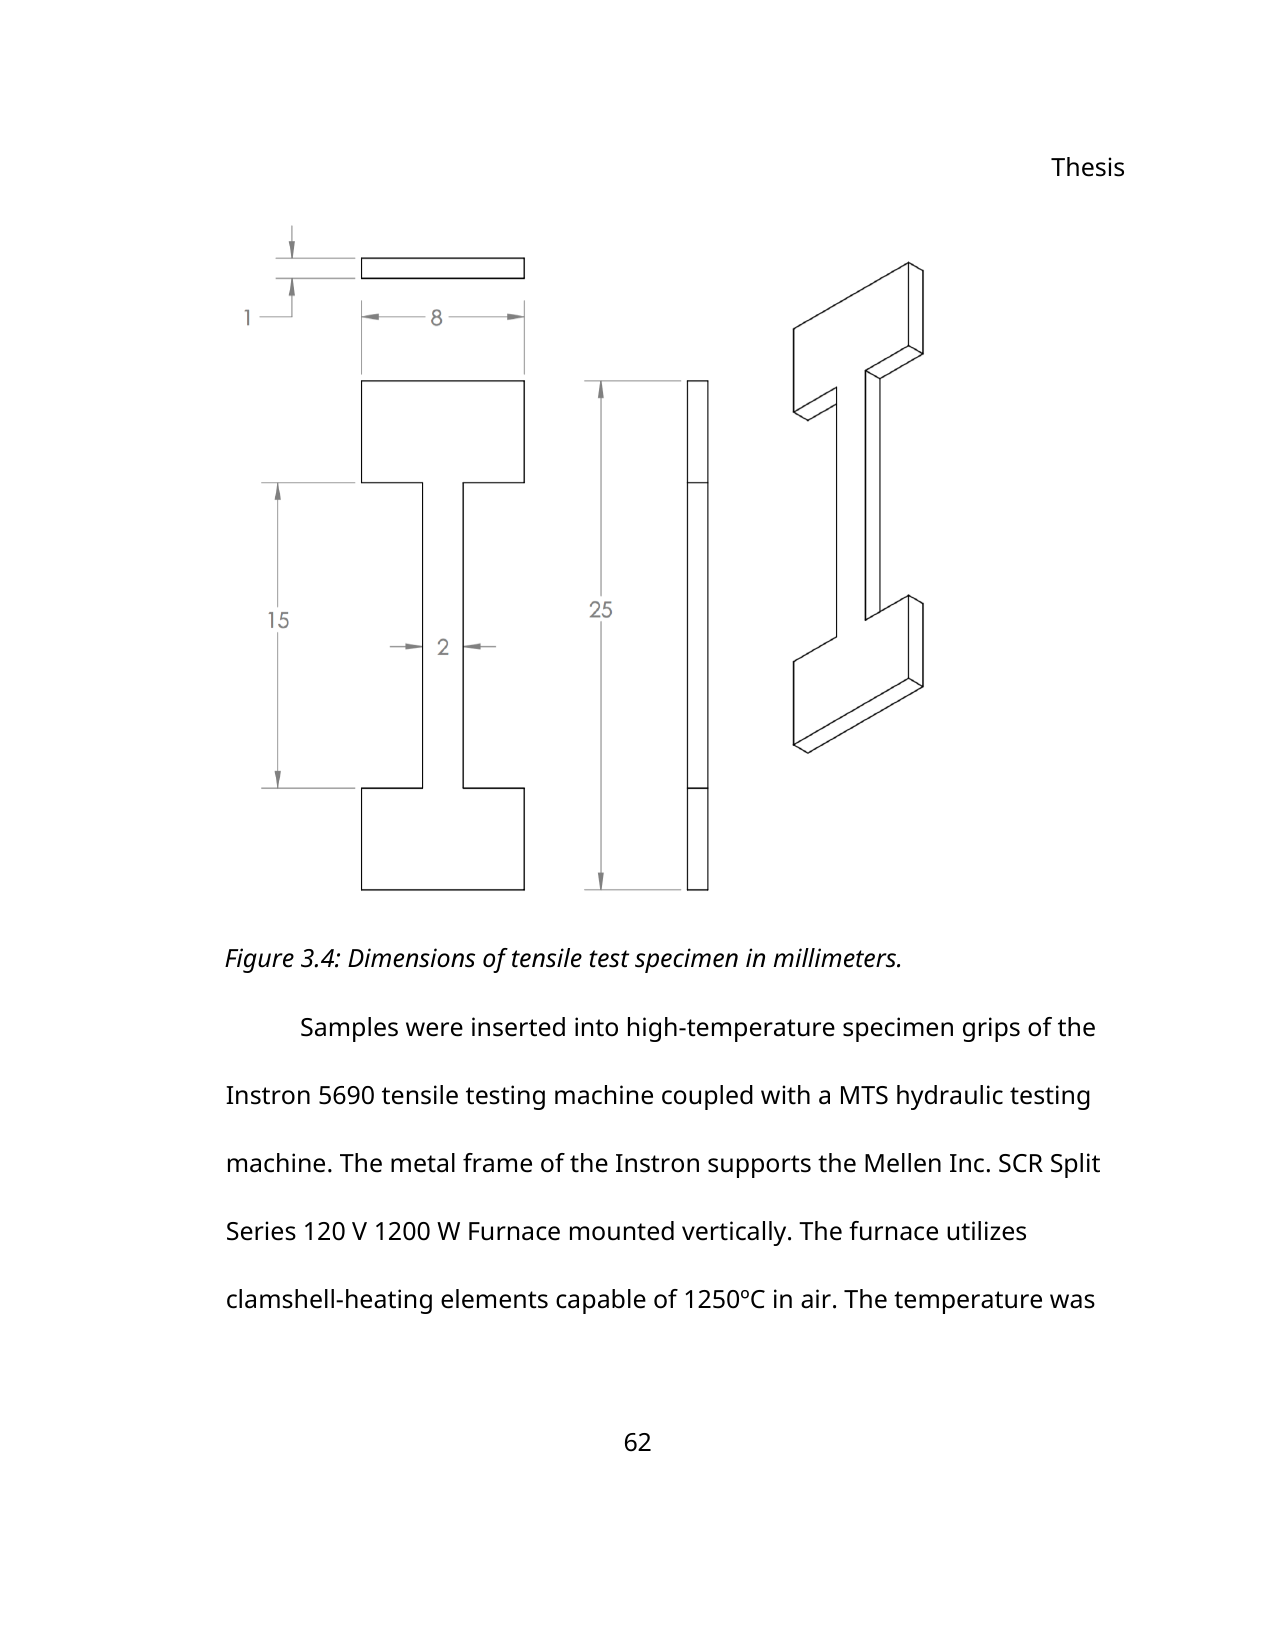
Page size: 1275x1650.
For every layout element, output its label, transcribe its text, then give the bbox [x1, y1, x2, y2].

text Figure 3.4: Dimensions of tensile test specimen in millimeters. [224, 941, 1125, 975]
text Samples were inserted into high-temperature specimen grips of the Instron 5690 tensile testing machine coupled with a MTS hydraulic testing machine. The metal frame of the Instron supports the Mellen Inc. SCR Split Series 120 V 1200 W Furnace mounted vertically. The furnace utilizes clamshell-heating elements capable of 1250ºC in air. The temperature was [224, 1009, 1125, 1316]
picture [225, 225, 943, 907]
